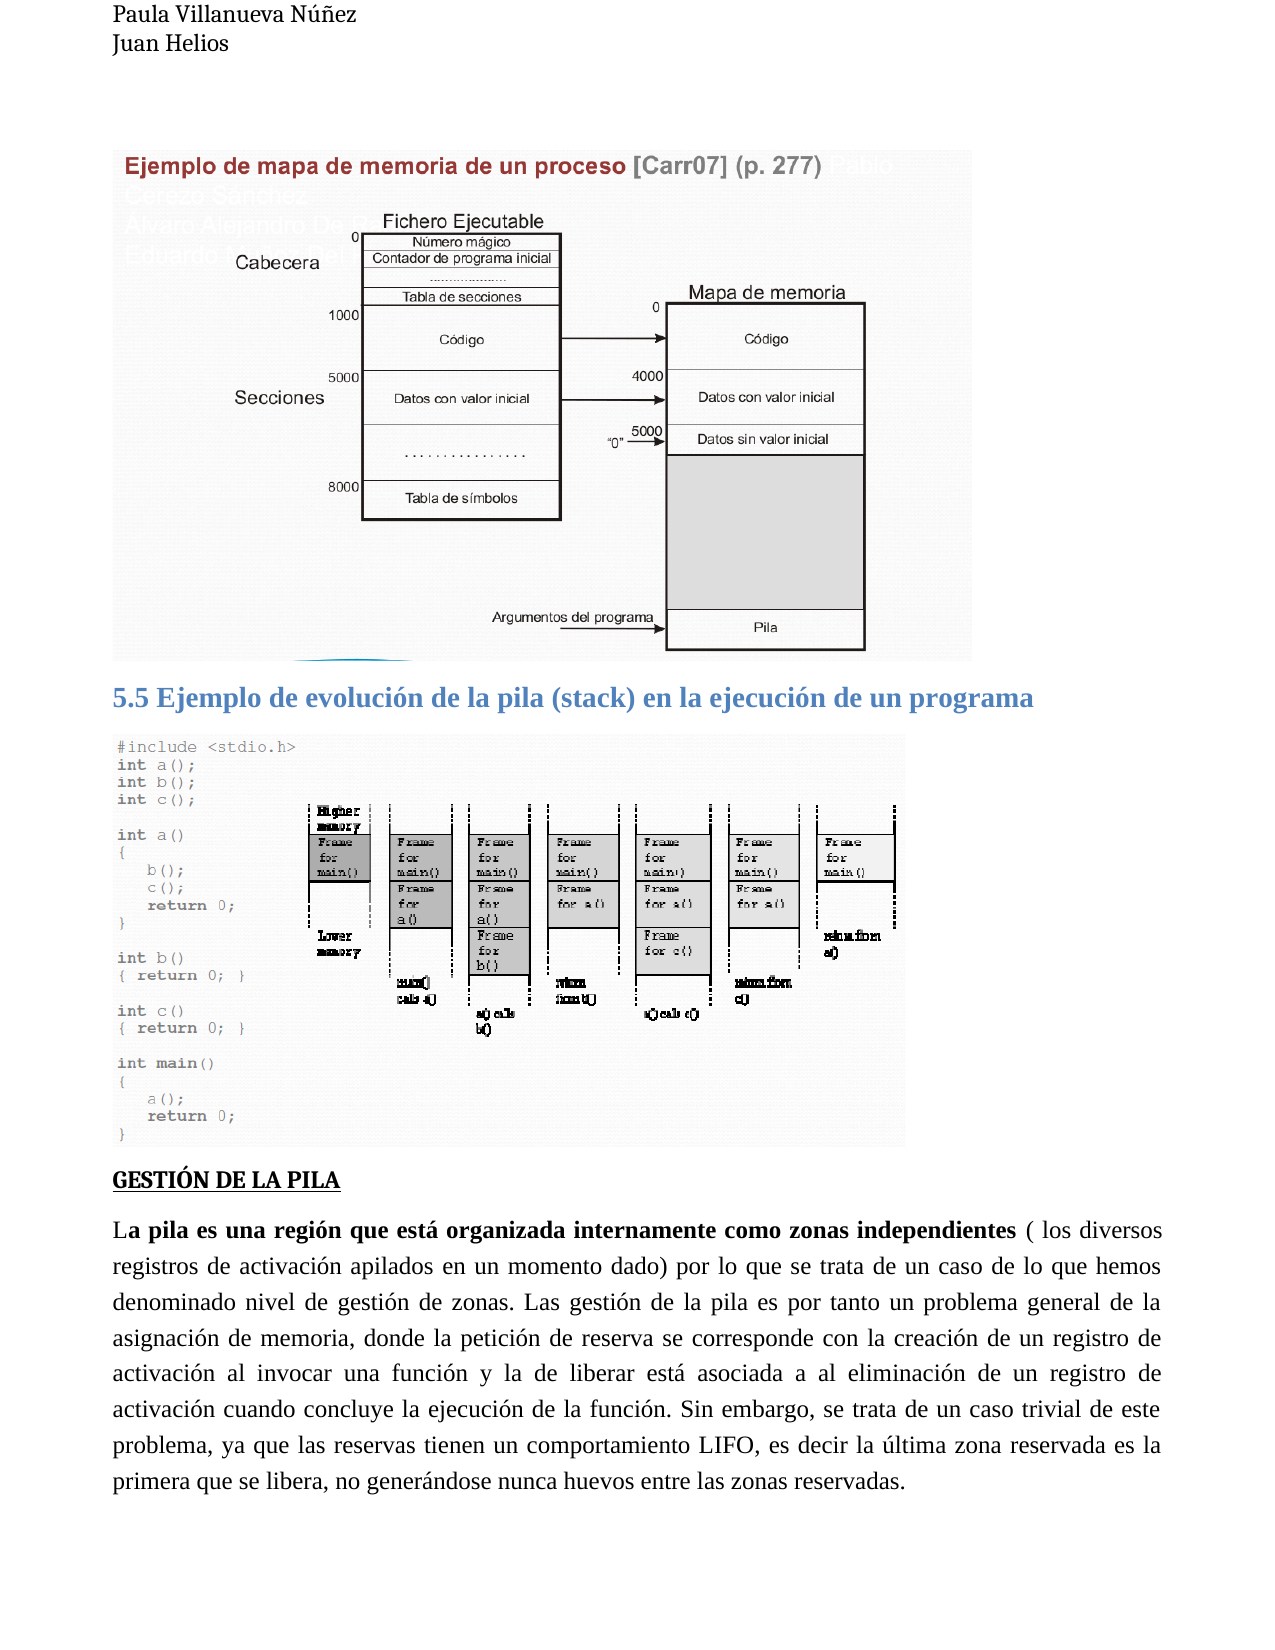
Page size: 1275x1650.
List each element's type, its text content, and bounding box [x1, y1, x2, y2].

subtitle 5.5 Ejemplo de evolución de la pila (stack) en la ejecución de un programa [112, 680, 1162, 713]
picture [112, 734, 906, 1147]
text La pila es una región que está organizada internamente como zonas independientes ( los diversos registros de activación apilados en un momento dado) por lo que se trata de un caso de lo que hemos denominado nivel de gestión de zonas. Las gestión de la pila es por tanto un problema general de la asignación de memoria, donde la petición de reserva se corresponde con la creación de un registro de activación al invocar una función y la de liberar está asociada a al eliminación de un registro de activación cuando concluye la ejecución de la función. Sin embargo, se trata de un caso trivial de este problema, ya que las reservas tienen un comportamiento LIFO, es decir la última zona reservada es la primera que se libera, no generándose nunca huevos entre las zonas reservadas. [112, 1215, 1162, 1495]
picture [112, 150, 972, 661]
text GESTIÓN DE LA PILA [112, 1166, 1162, 1195]
